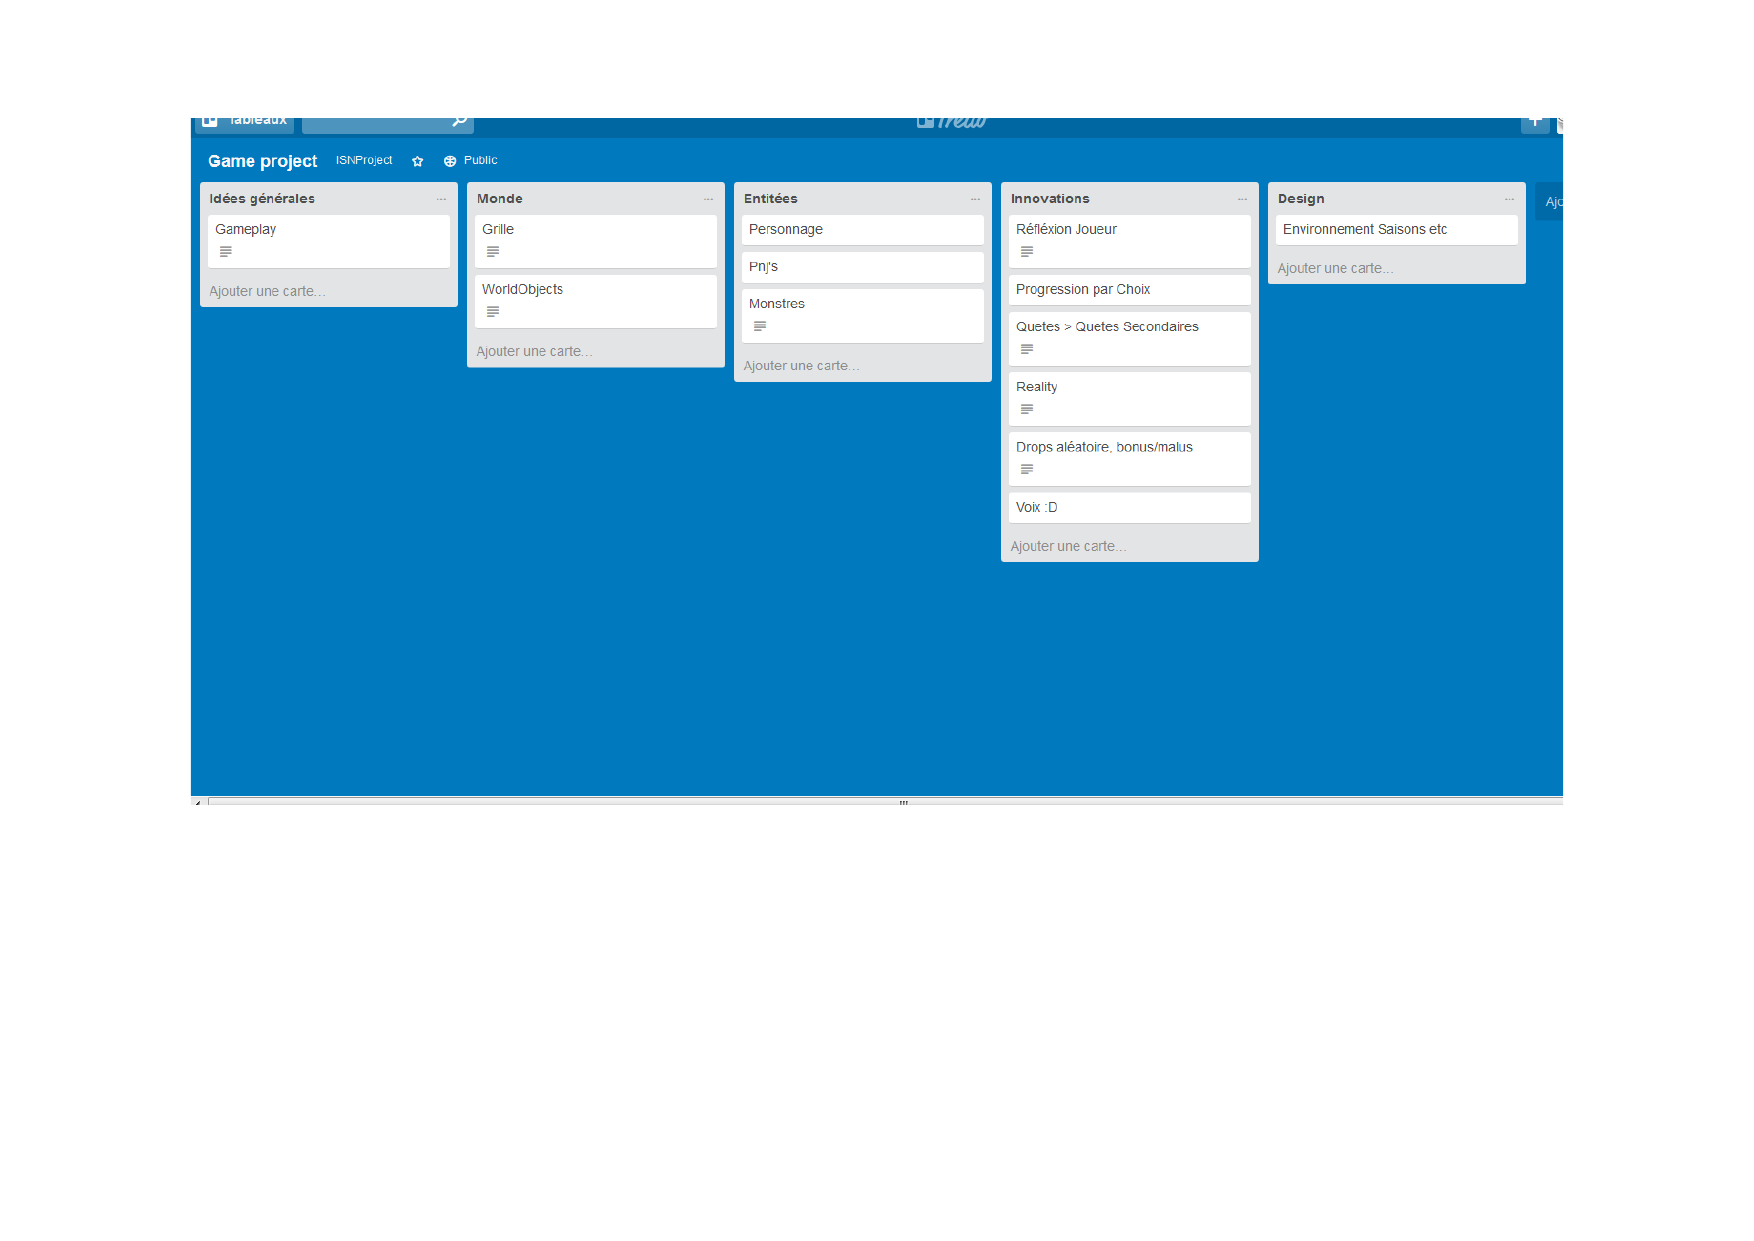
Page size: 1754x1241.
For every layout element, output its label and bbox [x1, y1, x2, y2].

picture [190, 118, 1564, 805]
